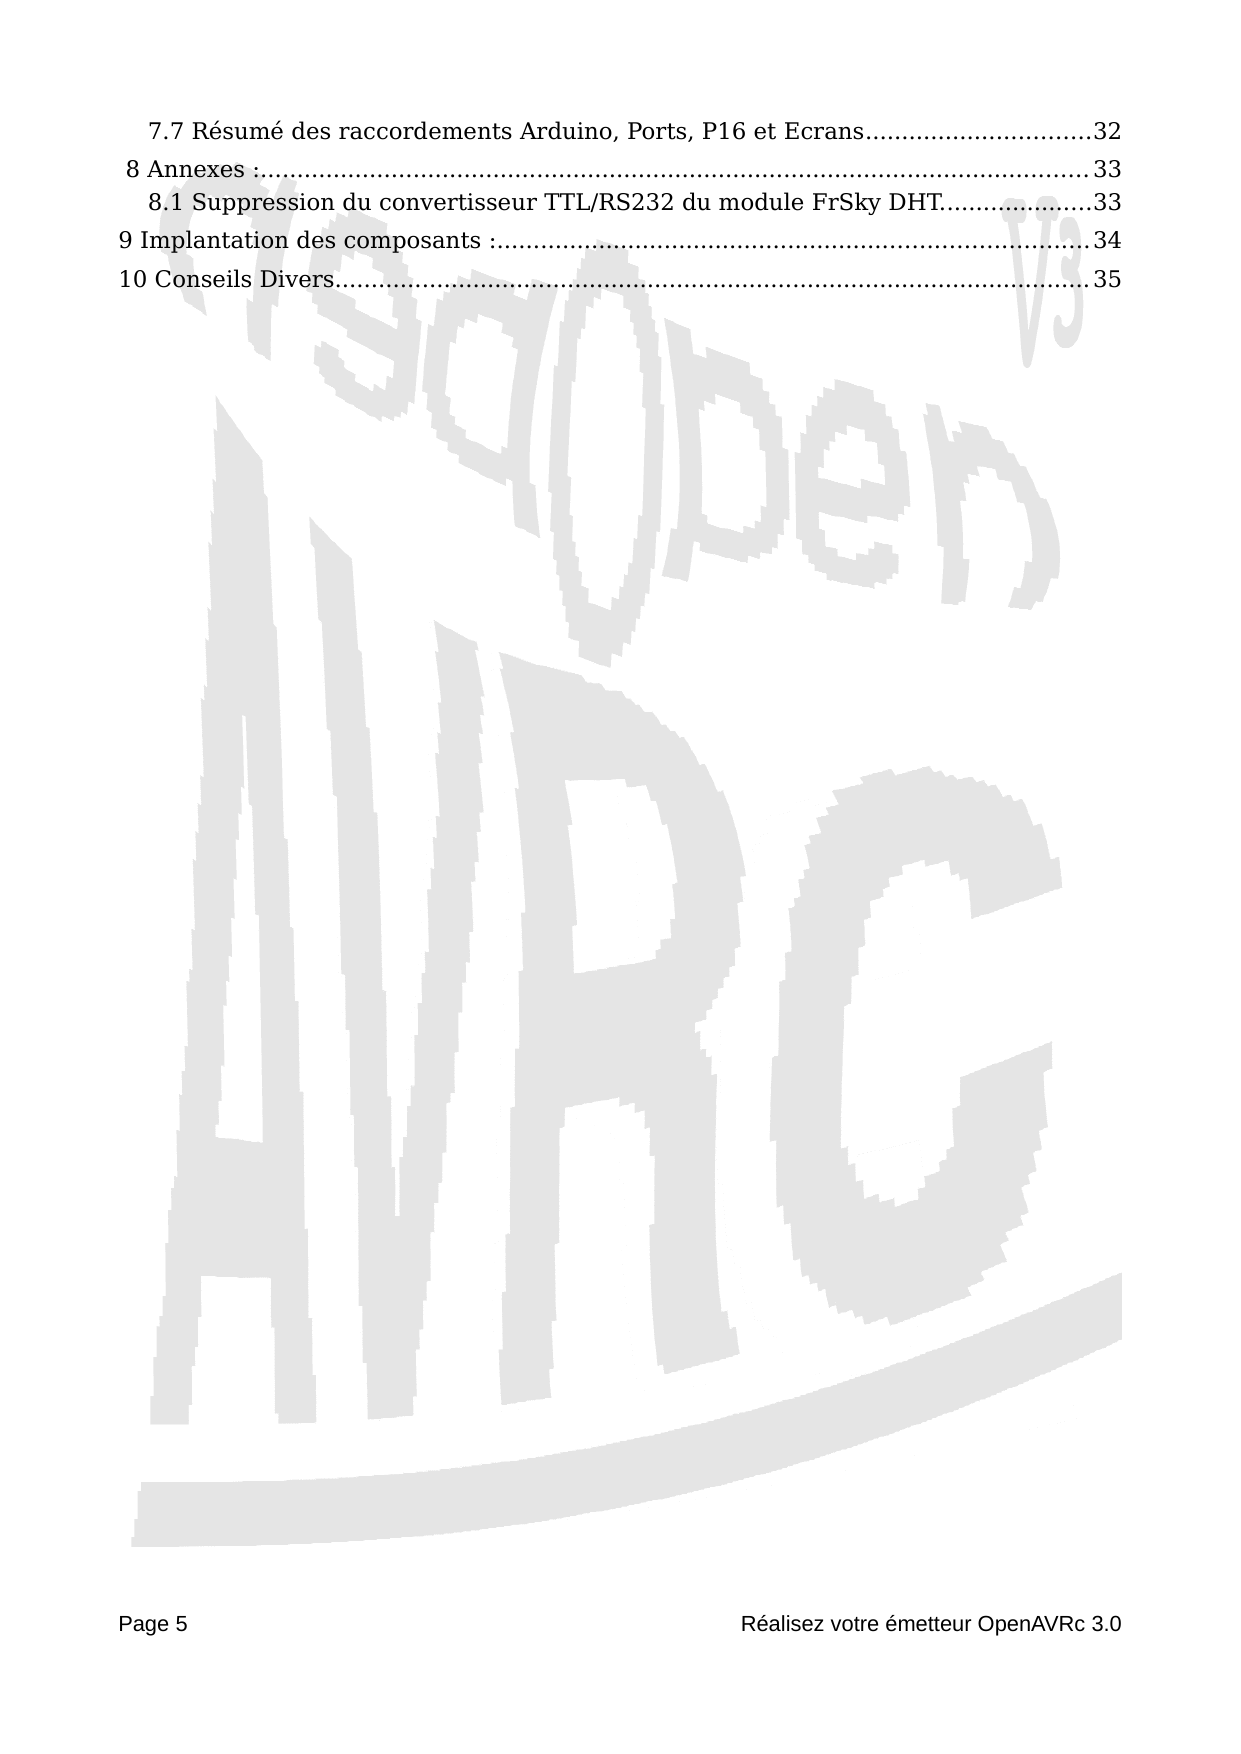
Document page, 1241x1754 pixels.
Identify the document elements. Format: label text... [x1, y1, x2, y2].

text 8 Annexes : 33 [118, 157, 1122, 183]
text 8.1 Suppression du convertisseur TTL/RS232 du module FrSky DHT. 33 [148, 189, 1122, 216]
text 10 Conseils Divers 35 [118, 266, 1122, 293]
text 9 Implantation des composants : 34 [118, 228, 1122, 254]
text 7.7 Résumé des raccordements Arduino, Ports, P16 et Ecrans 32 [148, 118, 1122, 145]
